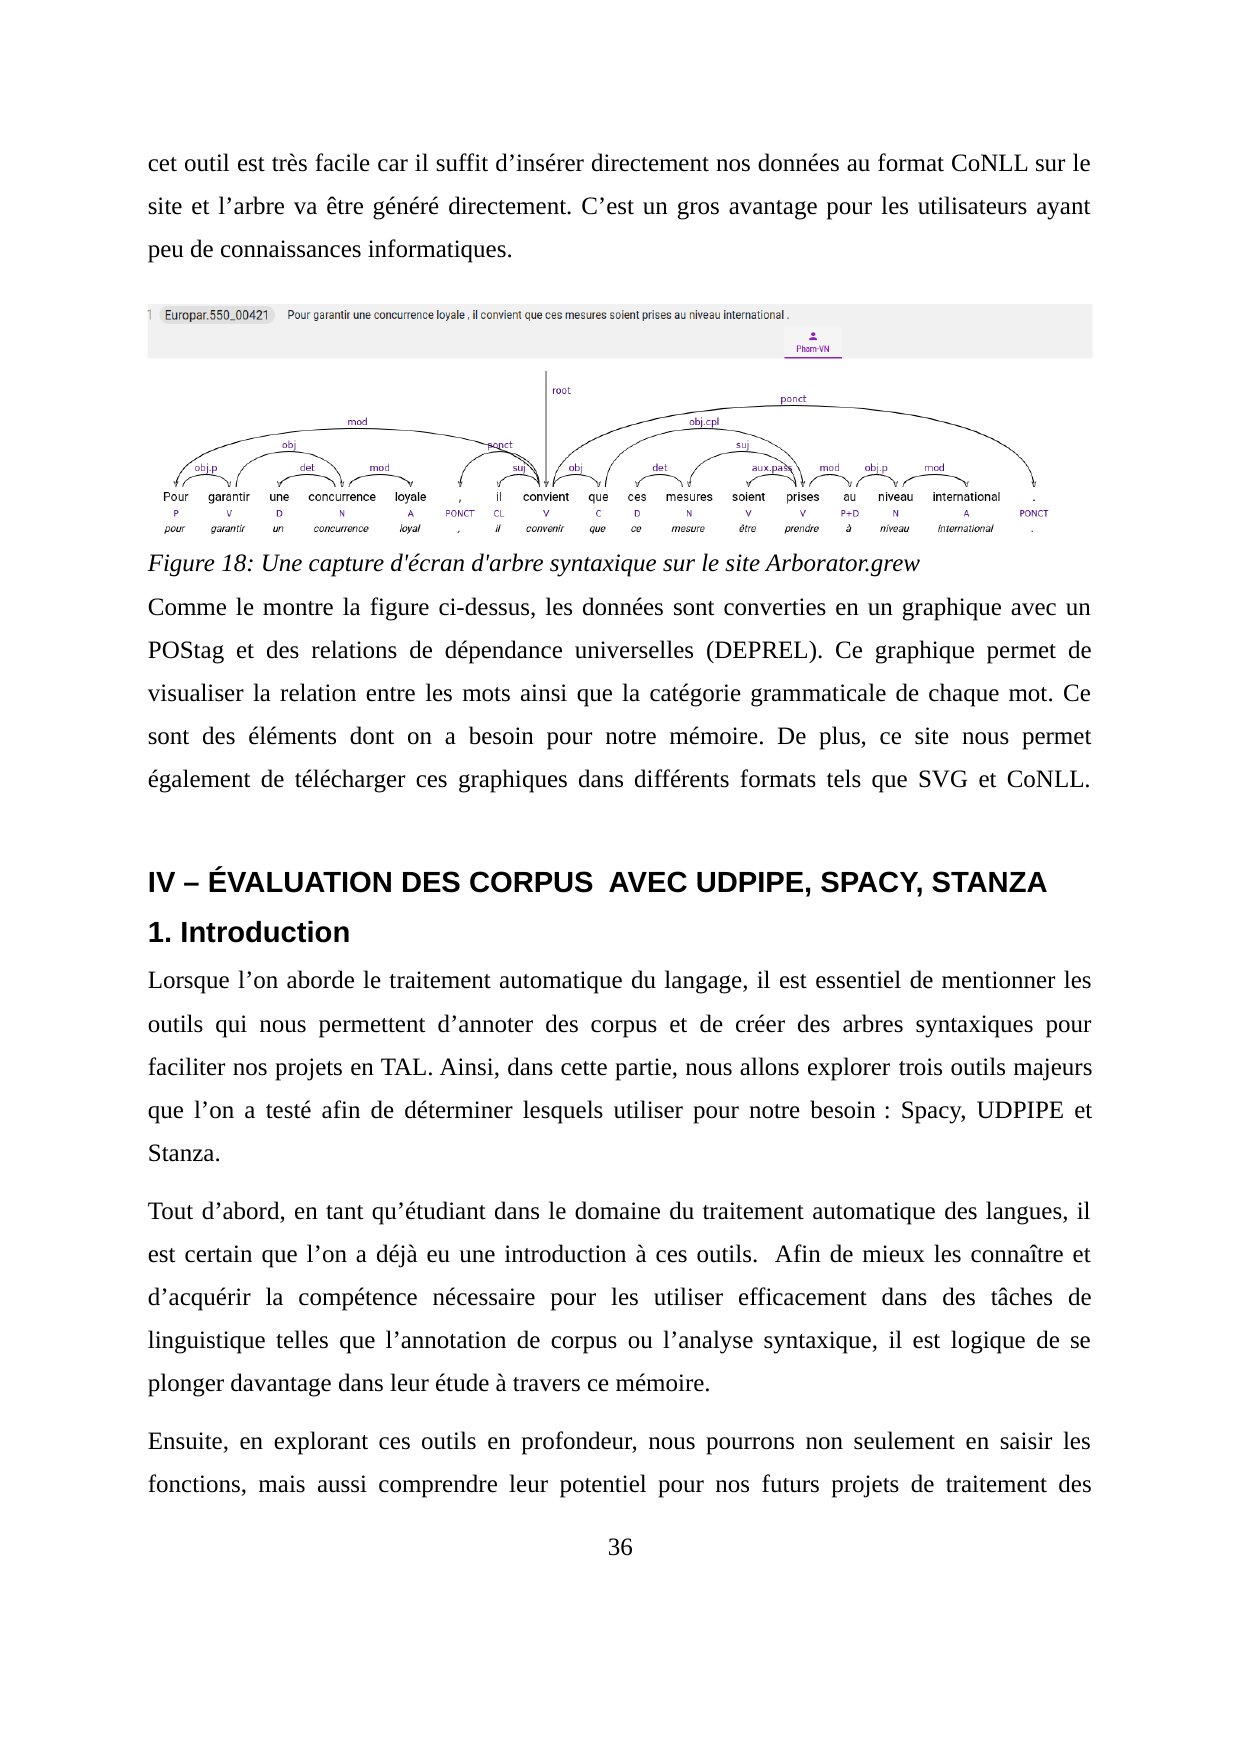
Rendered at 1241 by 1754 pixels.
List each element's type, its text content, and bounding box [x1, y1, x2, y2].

text Tout d’abord, en tant qu’étudiant dans le domaine du traitement automatique des langues, il est certain que l’on a déjà eu une introduction à ces outils. Afin de mieux les connaître et d’acquérir la compétence nécessaire pour les utiliser efficacement dans des tâches de linguistique telles que l’annotation de corpus ou l’analyse syntaxique, il est logique de se plonger davantage dans leur étude à travers ce mémoire. [148, 1196, 1092, 1397]
text Figure 18: Une capture d'écran d'arbre syntaxique sur le site Arborator.grew [148, 549, 1092, 577]
text [148, 292, 1092, 304]
subtitle 1. Introduction [148, 915, 1092, 949]
text Comme le montre la figure ci-dessus, les données sont converties en un graphique avec un POStag et des relations de dépendance universelles (DEPREL). Ce graphique permet de visualiser la relation entre les mots ainsi que la catégorie grammaticale de chaque mot. Ce sont des éléments dont on a besoin pour notre mémoire. De plus, ce site nous permet également de télécharger ces graphiques dans différents formats tels que SVG et CoNLL. [148, 577, 1092, 836]
text Ensuite, en explorant ces outils en profondeur, nous pourrons non seulement en saisir les fonctions, mais aussi comprendre leur potentiel pour nos futurs projets de traitement des [148, 1426, 1092, 1498]
text Lorsque l’on aborde le traitement automatique du langage, il est essentiel de mentionner les outils qui nous permettent d’annoter des corpus et de créer des arbres syntaxiques pour faciliter nos projets en TAL. Ainsi, dans cette partie, nous allons explorer trois outils majeurs que l’on a testé afin de déterminer lesquels utiliser pour notre besoin : Spacy, UDPIPE et Stanza. [148, 966, 1092, 1167]
subtitle IV – ÉVALUATION DES CORPUS AVEC UDPIPE, SPACY, STANZA [148, 865, 1092, 898]
text cet outil est très facile car il suffit d’insérer directement nos données au format CoNLL sur le site et l’arbre va être généré directement. C’est un gros avantage pour les utilisateurs ayant peu de connaissances informatiques. [148, 148, 1092, 263]
picture [147, 304, 1093, 549]
